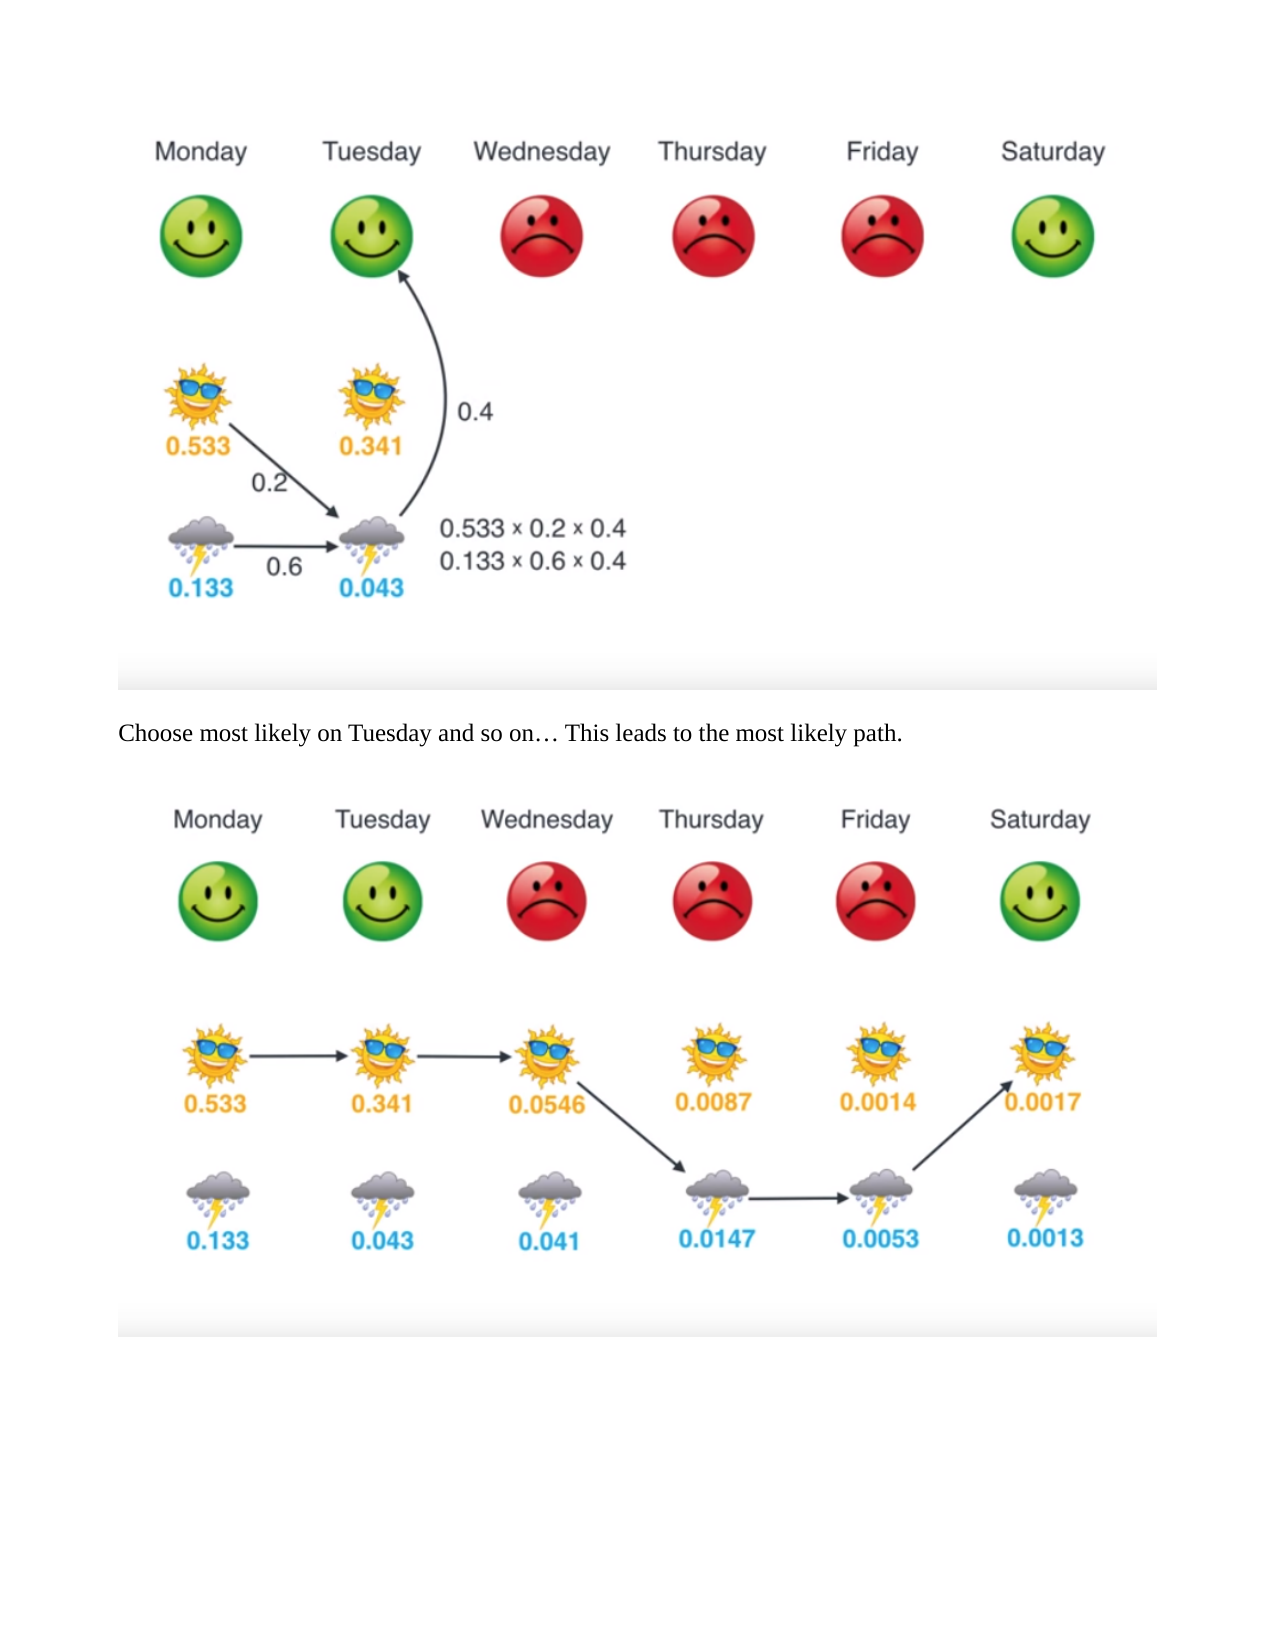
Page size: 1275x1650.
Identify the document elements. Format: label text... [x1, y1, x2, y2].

text Choose most likely on Tuesday and so on… This leads to the most likely path. [118, 718, 1157, 747]
picture [118, 118, 1157, 690]
picture [118, 775, 1157, 1337]
